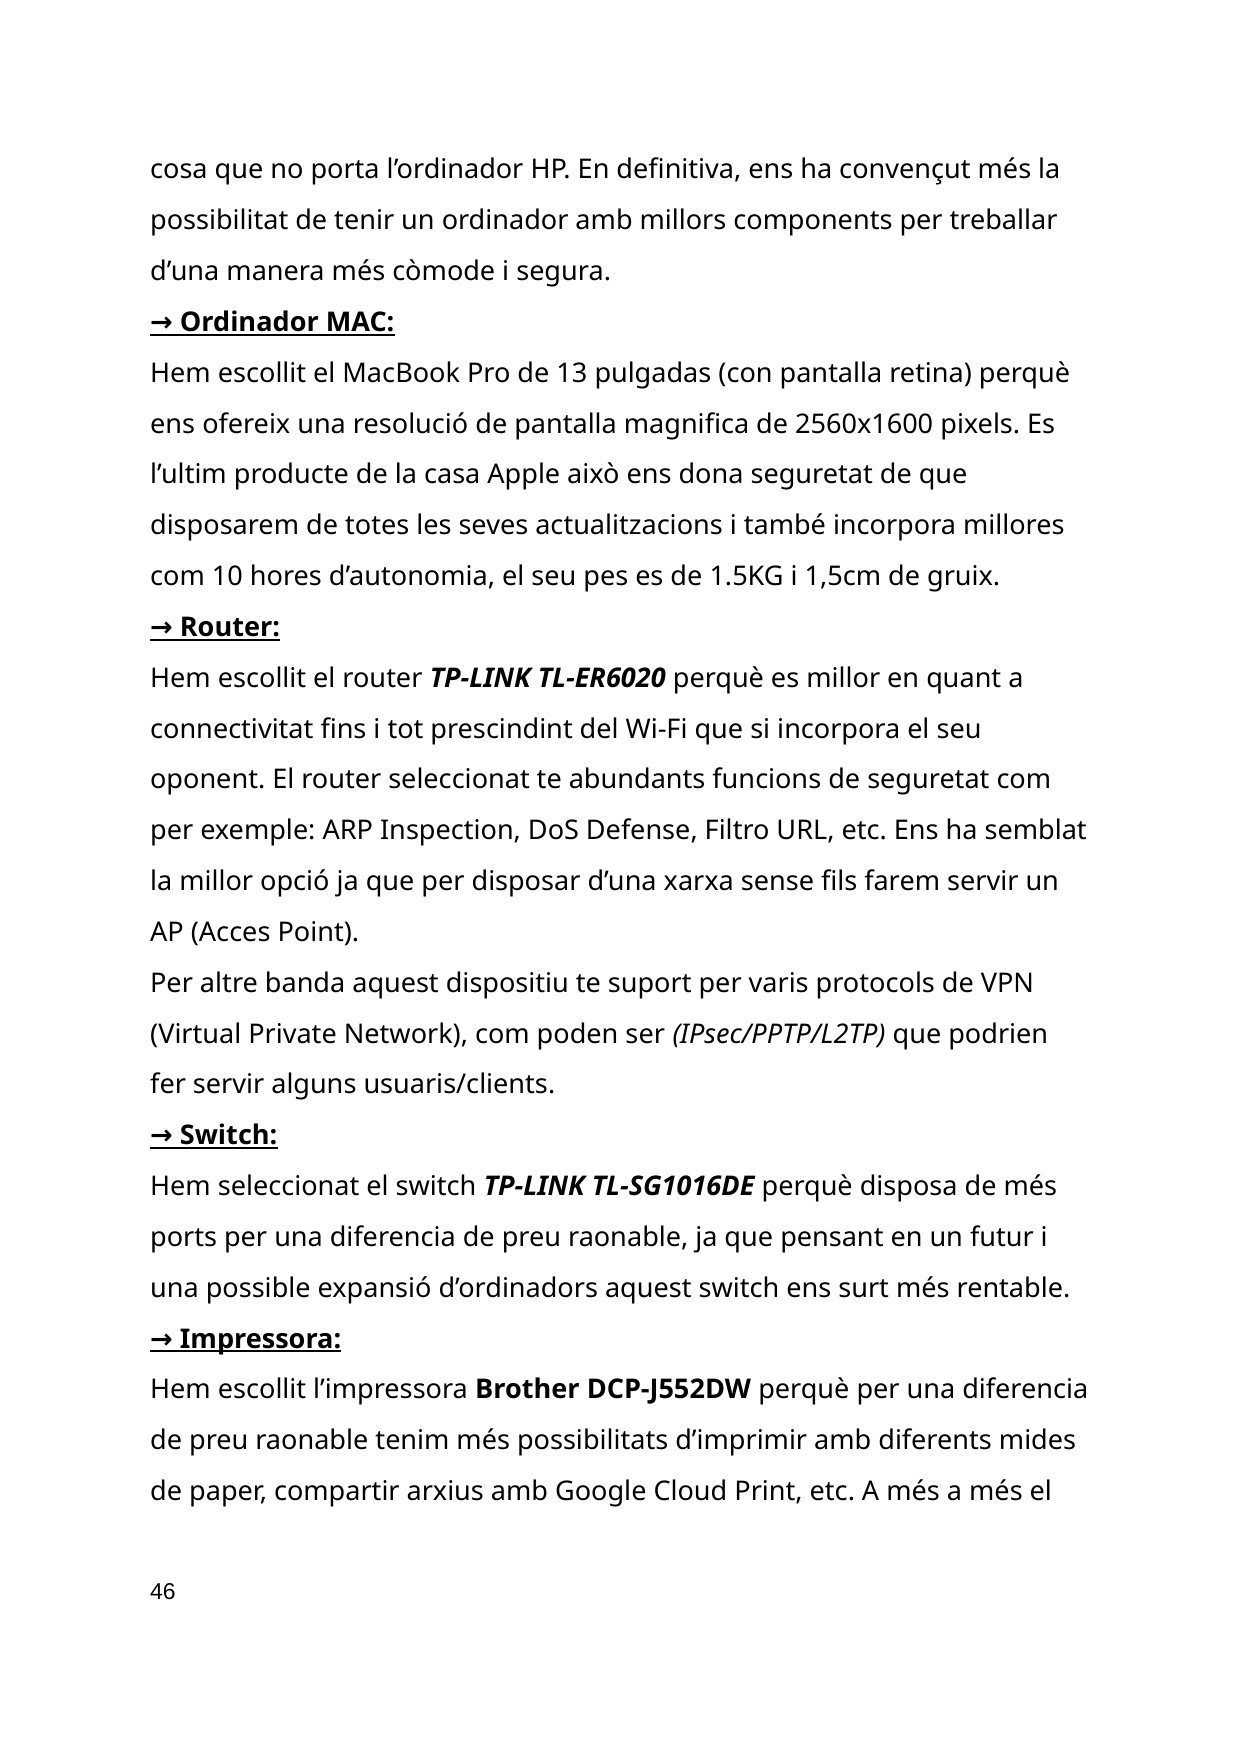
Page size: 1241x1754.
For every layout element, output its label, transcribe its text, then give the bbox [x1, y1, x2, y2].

text Hem escollit l’impressora Brother DCP-J552DW perquè per una diferencia de preu raonable tenim més possibilitats d’imprimir amb diferents mides de paper, compartir arxius amb Google Cloud Print, etc. A més a més el [150, 1370, 1090, 1508]
text Hem escollit el MacBook Pro de 13 pulgadas (con pantalla retina) perquè ens ofereix una resolució de pantalla magnifica de 2560x1600 pixels. Es l’ultim producte de la casa Apple això ens dona seguretat de que disposarem de totes les seves actualitzacions i també incorpora millores com 10 hores d’autonomia, el seu pes es de 1.5KG i 1,5cm de gruix. [150, 353, 1090, 593]
text → Switch: [150, 1116, 1090, 1153]
text → Router: [150, 607, 1090, 644]
text → Impressora: [150, 1319, 1090, 1356]
text → Ordinador MAC: [150, 302, 1090, 339]
text Hem escollit el router TP-LINK TL-ER6020 perquè es millor en quant a connectivitat fins i tot prescindint del Wi-Fi que si incorpora el seu oponent. El router seleccionat te abundants funcions de seguretat com per exemple: ARP Inspection, DoS Defense, Filtro URL, etc. Ens ha semblat la millor opció ja que per disposar d’una xarxa sense fils farem servir un AP (Acces Point). [150, 658, 1090, 949]
text Per altre banda aquest dispositiu te suport per varis protocols de VPN (Virtual Private Network), com poden ser (IPsec/PPTP/L2TP) que podrien fer servir alguns usuaris/clients. [150, 963, 1090, 1102]
text Hem seleccionat el switch TP-LINK TL-SG1016DE perquè disposa de més ports per una diferencia de preu raonable, ja que pensant en un futur i una possible expansió d’ordinadors aquest switch ens surt més rentable. [150, 1167, 1090, 1305]
text cosa que no porta l’ordinador HP. En definitiva, ens ha convençut més la possibilitat de tenir un ordinador amb millors components per treballar d’una manera més còmode i segura. [150, 150, 1090, 288]
